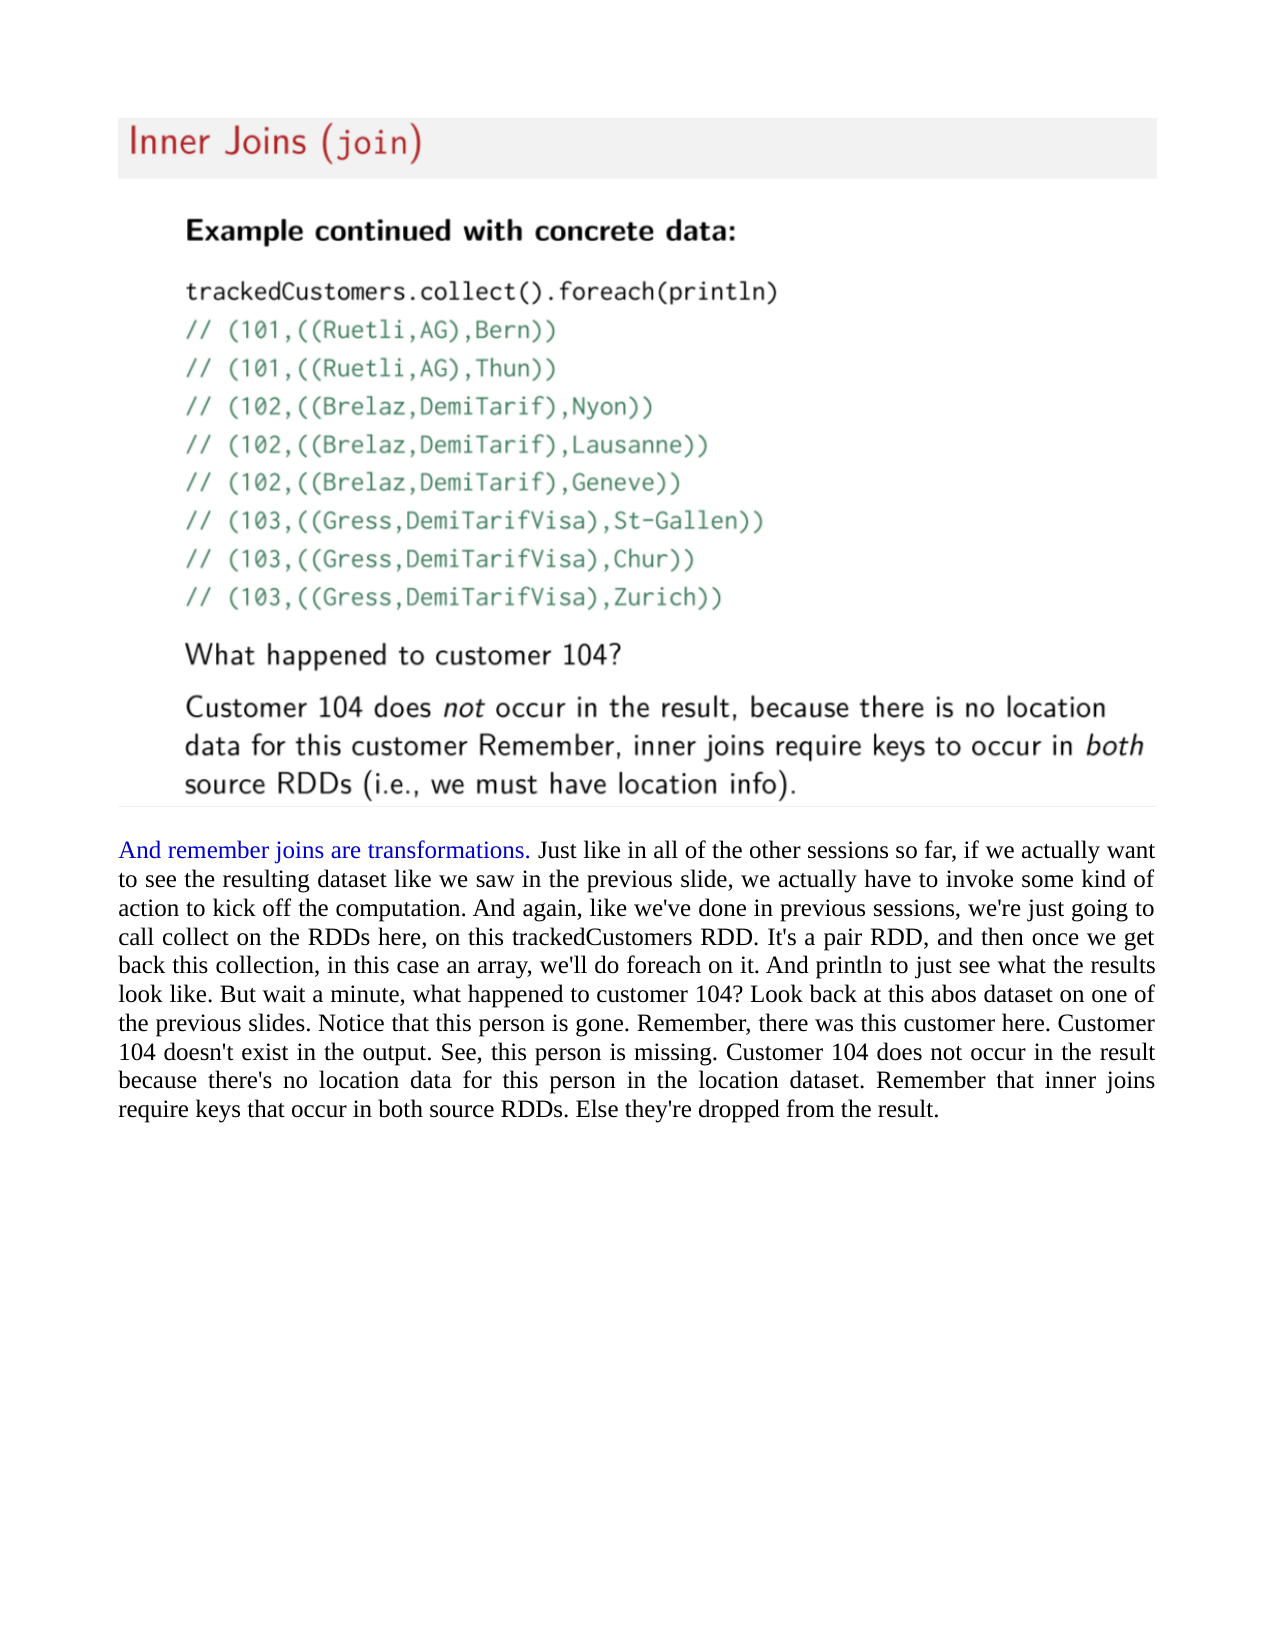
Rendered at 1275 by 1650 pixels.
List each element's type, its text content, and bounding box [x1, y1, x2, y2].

text And remember joins are transformations. Just like in all of the other sessions so far, if we actually want to see the resulting dataset like we saw in the previous slide, we actually have to invoke some kind of action to kick off the computation. And again, like we've done in previous sessions, we're just going to call collect on the RDDs here, on this trackedCustomers RDD. It's a pair RDD, and then once we get back this collection, in this case an array, we'll do foreach on it. And println to just see what the results look like. But wait a minute, what happened to customer 104? Look back at this abos dataset on one of the previous slides. Notice that this person is gone. Remember, there was this customer here. Customer 104 doesn't exist in the output. See, this person is missing. Customer 104 does not occur in the result because there's no location data for this person in the location dataset. Remember that inner joins require keys that occur in both source RDDs. Else they're dropped from the result. [118, 836, 1157, 1123]
picture [118, 118, 1157, 807]
